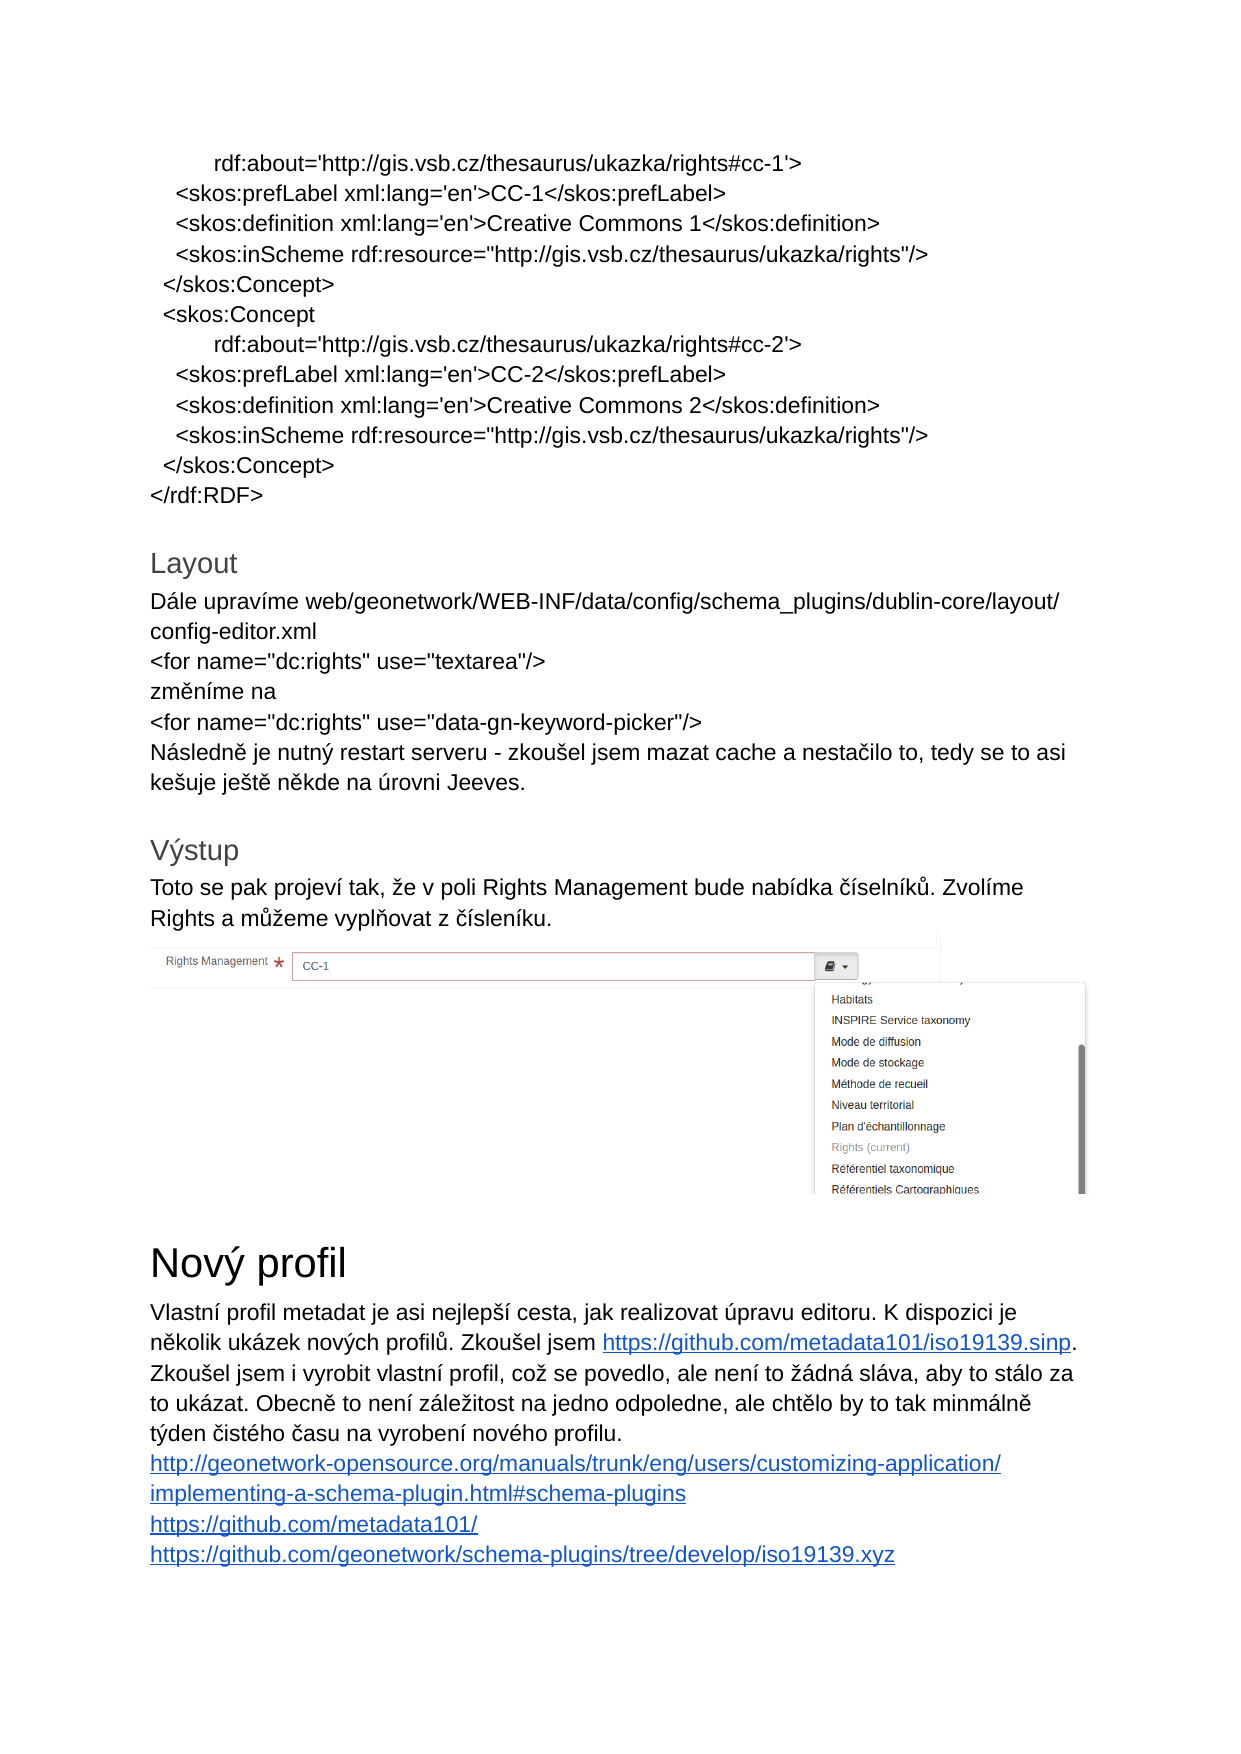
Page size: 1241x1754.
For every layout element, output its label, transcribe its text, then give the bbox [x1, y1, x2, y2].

text Vlastní profil metadat je asi nejlepší cesta, jak realizovat úpravu editoru. K dispozici je několik ukázek nových profilů. Zkoušel jsem https://github.com/metadata101/iso19139.sinp. Zkoušel jsem i vyrobit vlastní profil, což se povedlo, ale není to žádná sláva, aby to stálo za to ukázat. Obecně to není záležitost na jedno odpoledne, ale chtělo by to tak minmálně týden čistého času na vyrobení nového profilu. [150, 1299, 1090, 1446]
text https://github.com/geonetwork/schema-plugins/tree/develop/iso19139.xyz [150, 1541, 1090, 1567]
text změníme na [150, 678, 1090, 705]
text Dále upravíme web/geonetwork/WEB-INF/data/config/schema_plugins/dublin-core/layout/config-editor.xml [150, 588, 1090, 644]
text <for name="dc:rights" use="textarea"/> [150, 648, 1090, 674]
text Toto se pak projeví tak, že v poli Rights Management bude nabídka číselníků. Zvolíme Rights a můžeme vyplňovat z čísleníku. [150, 874, 1090, 931]
picture [150, 934, 1091, 1194]
text https://github.com/metadata101/ [150, 1511, 1090, 1537]
text <for name="dc:rights" use="data-gn-keyword-picker"/> [150, 708, 1090, 735]
subtitle Layout [150, 546, 1090, 579]
text Následně je nutný restart serveru - zkoušel jsem mazat cache a nestačilo to, tedy se to asi kešuje ještě někde na úrovni Jeeves. [150, 739, 1090, 795]
subtitle Výstup [150, 832, 1090, 866]
text http://geonetwork-opensource.org/manuals/trunk/eng/users/customizing-application/implementing-a-schema-plugin.html#schema-plugins [150, 1450, 1090, 1507]
text rdf:about='http://gis.vsb.cz/thesaurus/ukazka/rights#cc-1'> <skos:prefLabel xml:lang='en'>CC-1</skos:prefLabel> <skos:definition xml:lang='en'>Creative Commons 1</skos:definition> <skos:inScheme rdf:resource="http://gis.vsb.cz/thesaurus/ukazka/rights"/> </skos:Concept> <skos:Concept rdf:about='http://gis.vsb.cz/thesaurus/ukazka/rights#cc-2'> <skos:prefLabel xml:lang='en'>CC-2</skos:prefLabel> <skos:definition xml:lang='en'>Creative Commons 2</skos:definition> <skos:inScheme rdf:resource="http://gis.vsb.cz/thesaurus/ukazka/rights"/> </skos:Concept> </rdf:RDF> [150, 150, 1090, 509]
subtitle Nový profil [150, 1239, 1090, 1287]
